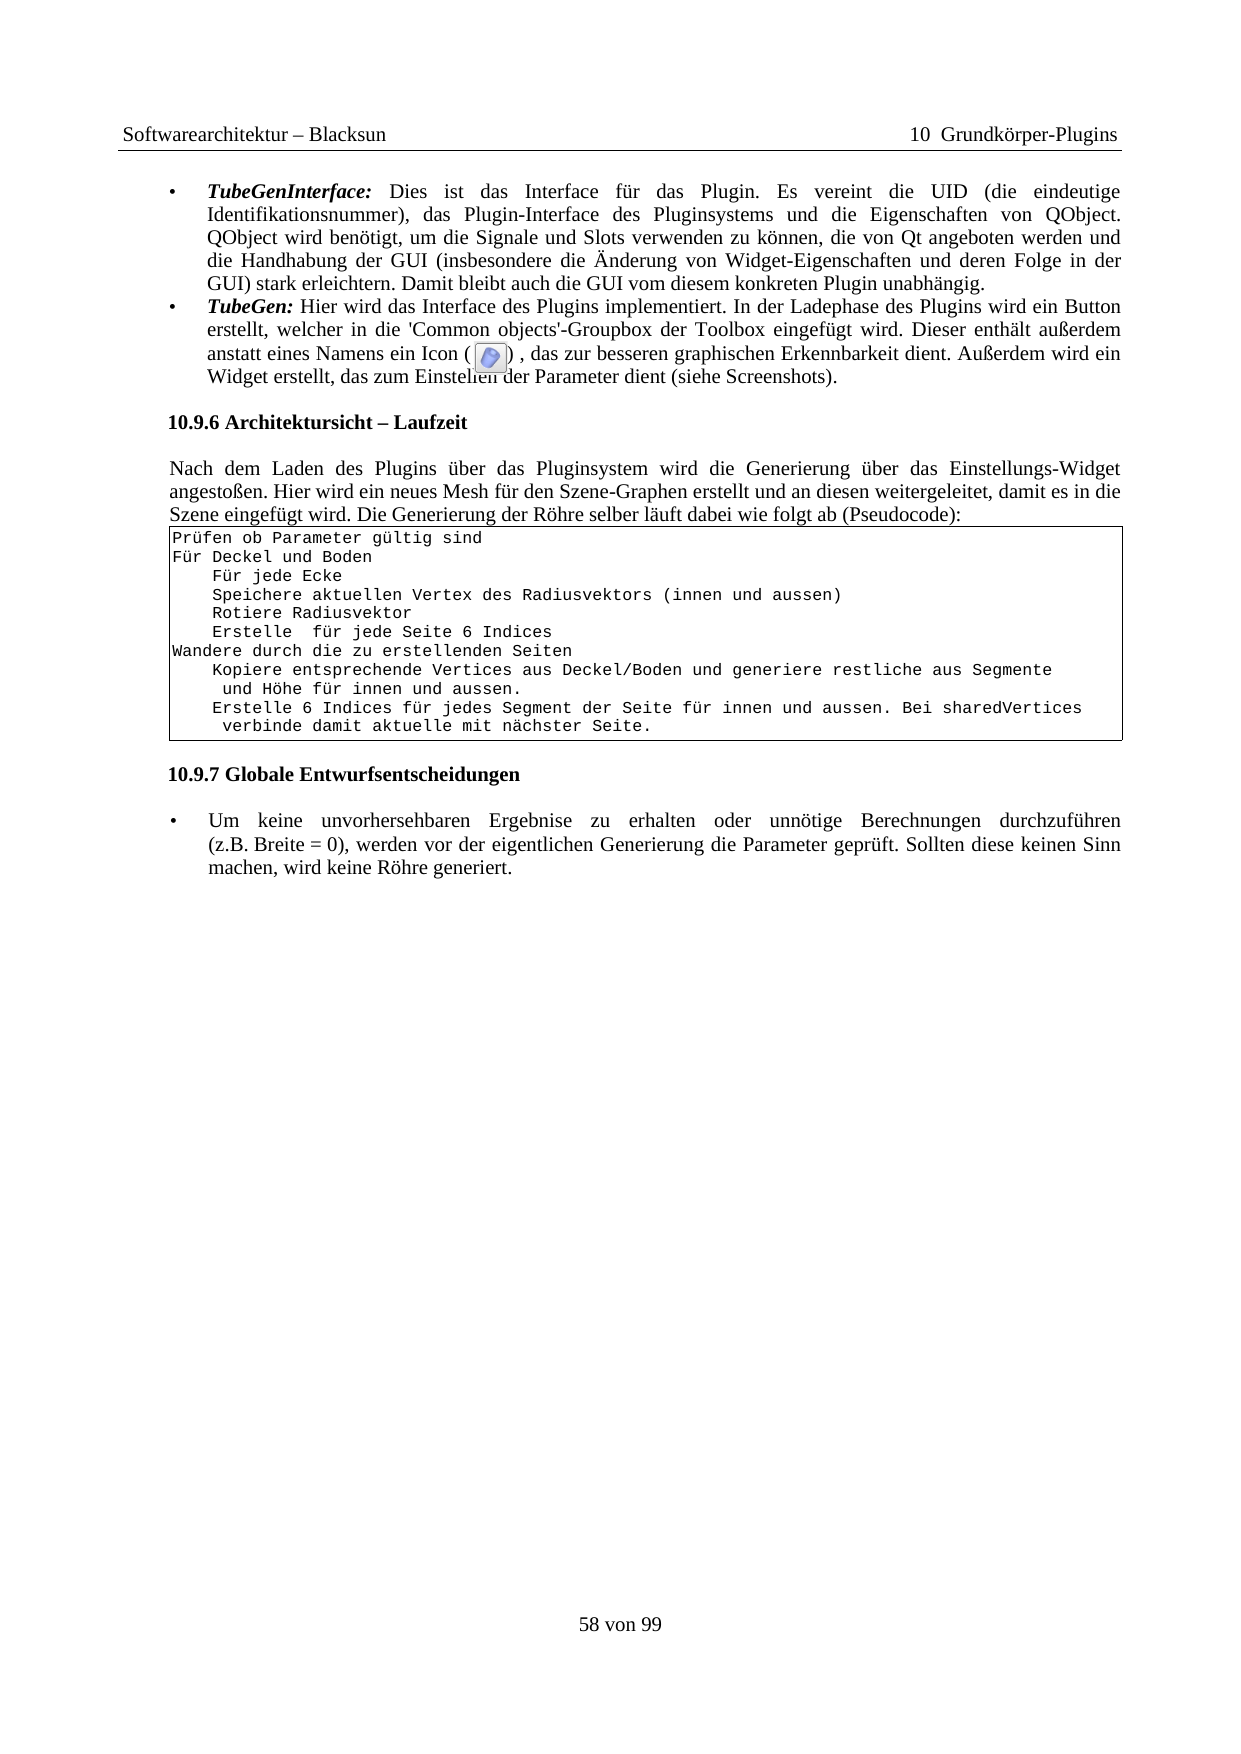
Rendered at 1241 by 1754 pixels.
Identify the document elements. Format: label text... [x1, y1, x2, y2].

text Kopiere entsprechende Vertices aus Deckel/Boden und generiere restliche aus Segmente [170, 658, 1122, 677]
text verbinde damit aktuelle mit nächster Seite. [170, 715, 1122, 740]
text Für jede Ecke [170, 564, 1122, 583]
text Prüfen ob Parameter gültig sind [170, 527, 1122, 545]
text Erstelle 6 Indices für jedes Segment der Seite für innen und aussen. Bei sharedVertices [170, 696, 1122, 715]
text Rotiere Radiusvektor [170, 602, 1122, 621]
text Erstelle für jede Seite 6 Indices [170, 621, 1122, 639]
picture [473, 341, 508, 375]
text Speichere aktuellen Vertex des Radiusvektors (innen und aussen) [170, 583, 1122, 602]
subtitle Globale Entwurfsentscheidungen [162, 763, 1122, 786]
text und Höhe für innen und aussen. [170, 677, 1122, 696]
text Wandere durch die zu erstellenden Seiten [170, 639, 1122, 658]
list TubeGenInterface: Dies ist das Interface für das Plugin. Es vereint die UID (die eindeutige Identifikationsnummer), das Plugin-Interface des Pluginsystems und die Eigenschaften von QObject. QObject wird benötigt, um die Signale und Slots verwenden zu können, die von Qt angeboten werden und die Handhabung der GUI (insbesondere die Änderung von Widget-Eigenschaften und deren Folge in der GUI) stark erleichtern. Damit bleibt auch die GUI vom diesem konkreten Plugin unabhängig. [169, 179, 1122, 295]
subtitle Architektursicht – Laufzeit [162, 411, 1122, 434]
list TubeGen: Hier wird das Interface des Plugins implementiert. In der Ladephase des Plugins wird ein Button erstellt, welcher in die 'Common objects'-Groupbox der Toolbox eingefügt wird. Dieser enthält außerdem anstatt eines Namens ein Icon ( ) , das zur besseren graphischen Erkennbarkeit dient. Außerdem wird ein Widget erstellt, das zum Einstellen der Parameter dient (siehe Screenshots). [169, 295, 1122, 388]
text Nach dem Laden des Plugins über das Pluginsystem wird die Generierung über das Einstellungs-Widget angestoßen. Hier wird ein neues Mesh für den Szene-Graphen erstellt und an diesen weitergeleitet, damit es in die Szene eingefügt wird. Die Generierung der Röhre selber läuft dabei wie folgt ab (Pseudocode): [169, 457, 1122, 526]
text Für Deckel und Boden [170, 545, 1122, 564]
list Um keine unvorhersehbaren Ergebnise zu erhalten oder unnötige Berechnungen durchzuführen (z.B. Breite = 0), werden vor der eigentlichen Generierung die Parameter geprüft. Sollten diese keinen Sinn machen, wird keine Röhre generiert. [170, 809, 1122, 879]
